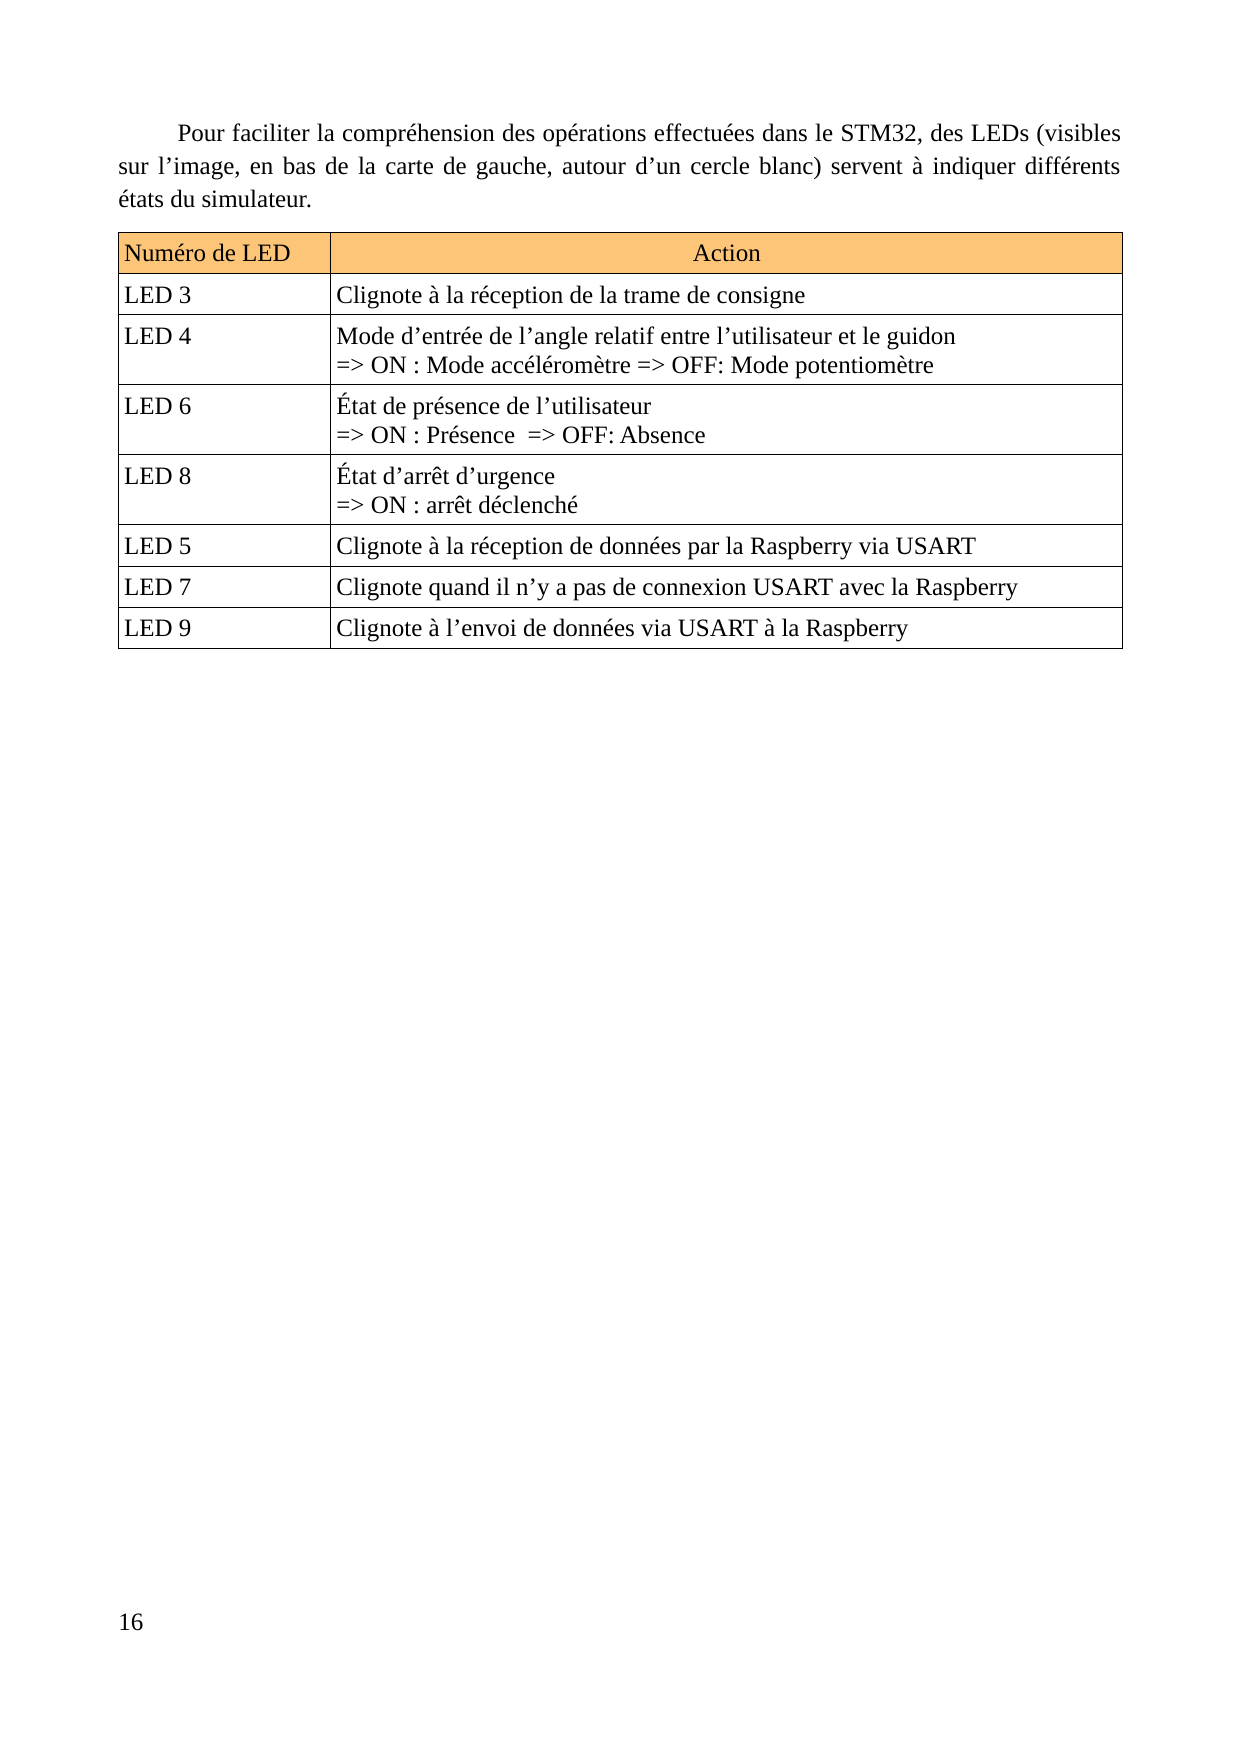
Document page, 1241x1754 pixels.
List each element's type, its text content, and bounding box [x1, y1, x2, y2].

table_header Action [331, 233, 1122, 273]
text Pour faciliter la compréhension des opérations effectuées dans le STM32, des LEDs (visibles sur l’image, en bas de la carte de gauche, autour d’un cercle blanc) servent à indiquer différents états du simulateur. [118, 118, 1122, 213]
table_header Numéro de LED [119, 233, 330, 273]
table_cell LED 5 [119, 525, 330, 566]
table_cell LED 3 [119, 274, 330, 314]
table_cell Mode d’entrée de l’angle relatif entre l’utilisateur et le guidon => ON : Mode accéléromètre => OFF: Mode potentiomètre [331, 315, 1122, 384]
table_cell LED 4 [119, 315, 330, 384]
table_cell État d’arrêt d’urgence => ON : arrêt déclenché [331, 455, 1122, 524]
table_cell Clignote à l’envoi de données via USART à la Raspberry [331, 608, 1122, 648]
table_cell LED 8 [119, 455, 330, 524]
table_cell Clignote à la réception de données par la Raspberry via USART [331, 525, 1122, 566]
table_cell Clignote quand il n’y a pas de connexion USART avec la Raspberry [331, 567, 1122, 607]
table_cell LED 6 [119, 385, 330, 454]
table_cell Clignote à la réception de la trame de consigne [331, 274, 1122, 314]
table_cell LED 7 [119, 567, 330, 607]
table_cell État de présence de l’utilisateur => ON : Présence => OFF: Absence [331, 385, 1122, 454]
table_cell LED 9 [119, 608, 330, 648]
